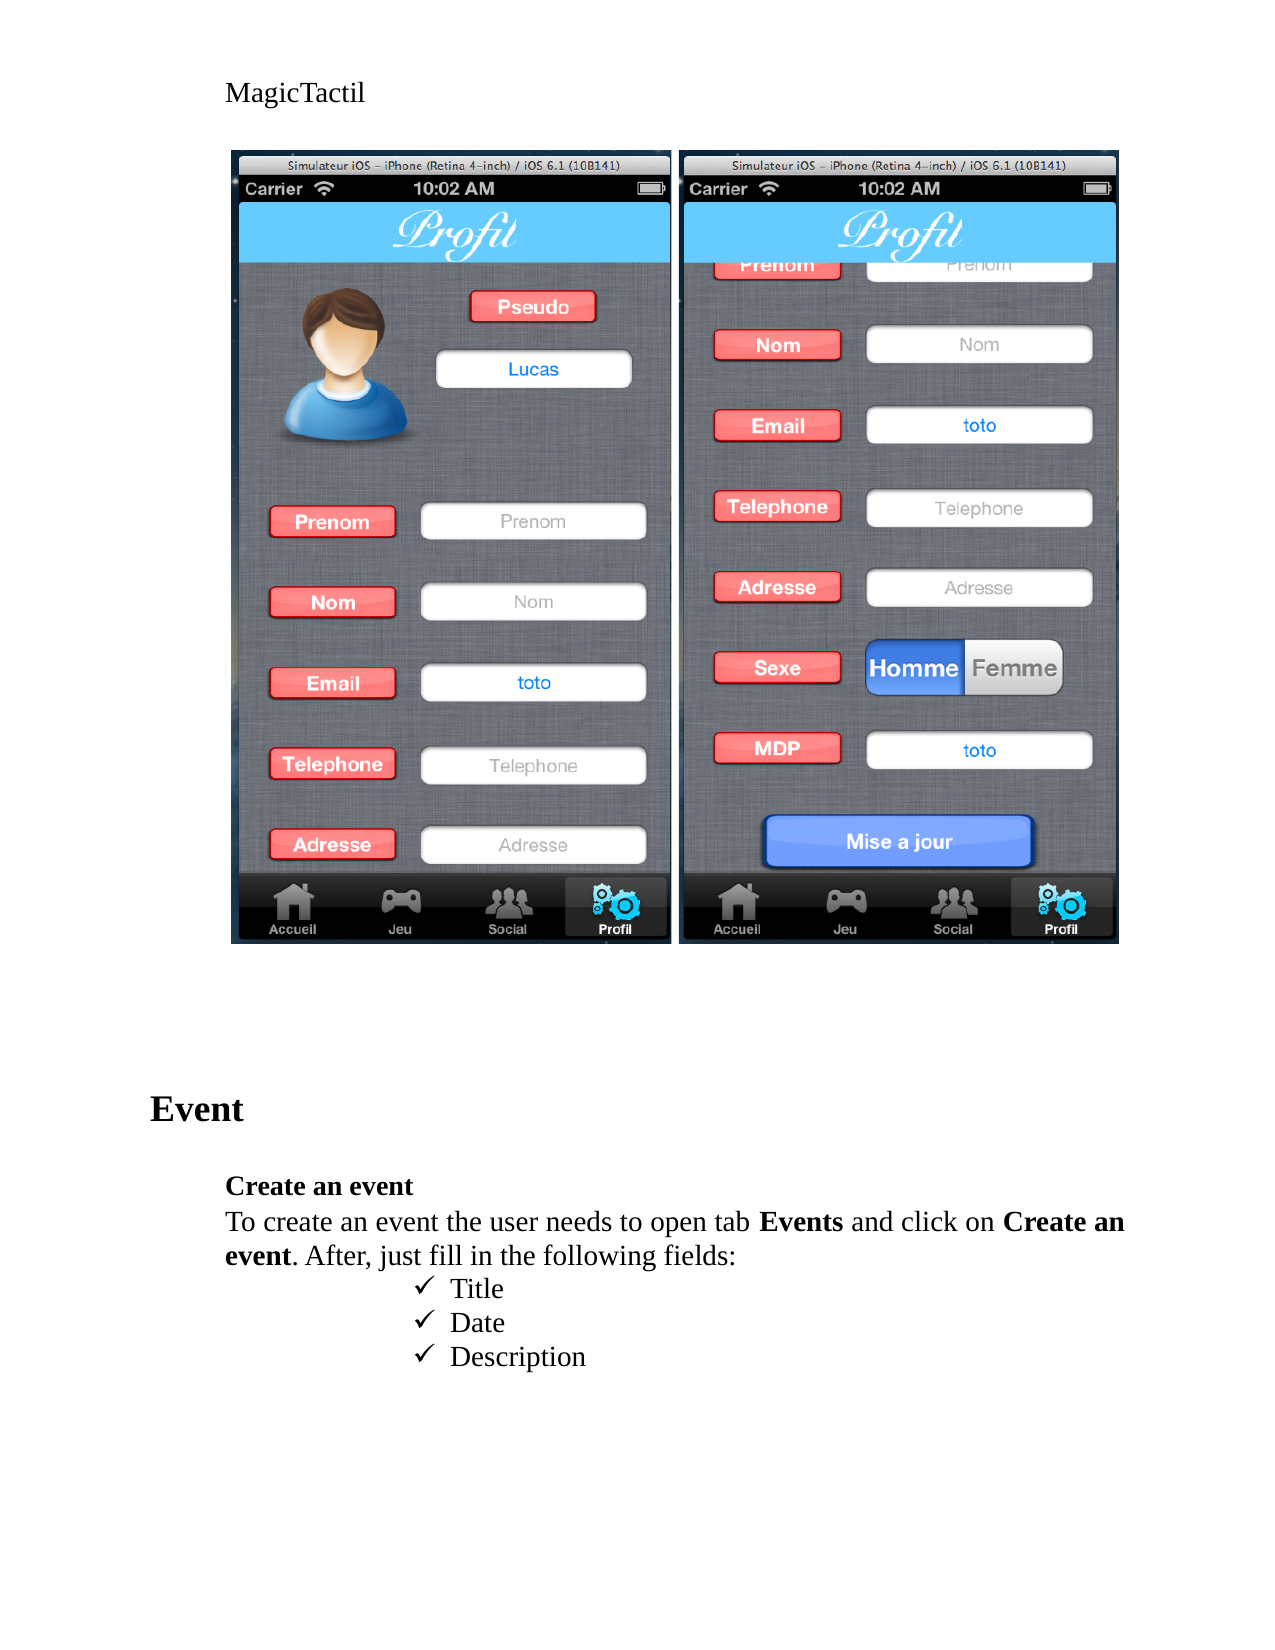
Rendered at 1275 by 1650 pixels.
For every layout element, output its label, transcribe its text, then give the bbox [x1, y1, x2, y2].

list Date [412, 1305, 1125, 1339]
picture [678, 150, 1119, 944]
list Title [412, 1271, 1125, 1305]
picture [231, 150, 672, 944]
subtitle Create an event [150, 1169, 1125, 1201]
list Description [412, 1339, 1125, 1372]
subtitle Event [150, 1086, 1125, 1129]
text To create an event the user needs to open tab Events and click on Create an event. After, just fill in the following fields: [225, 1204, 1125, 1271]
